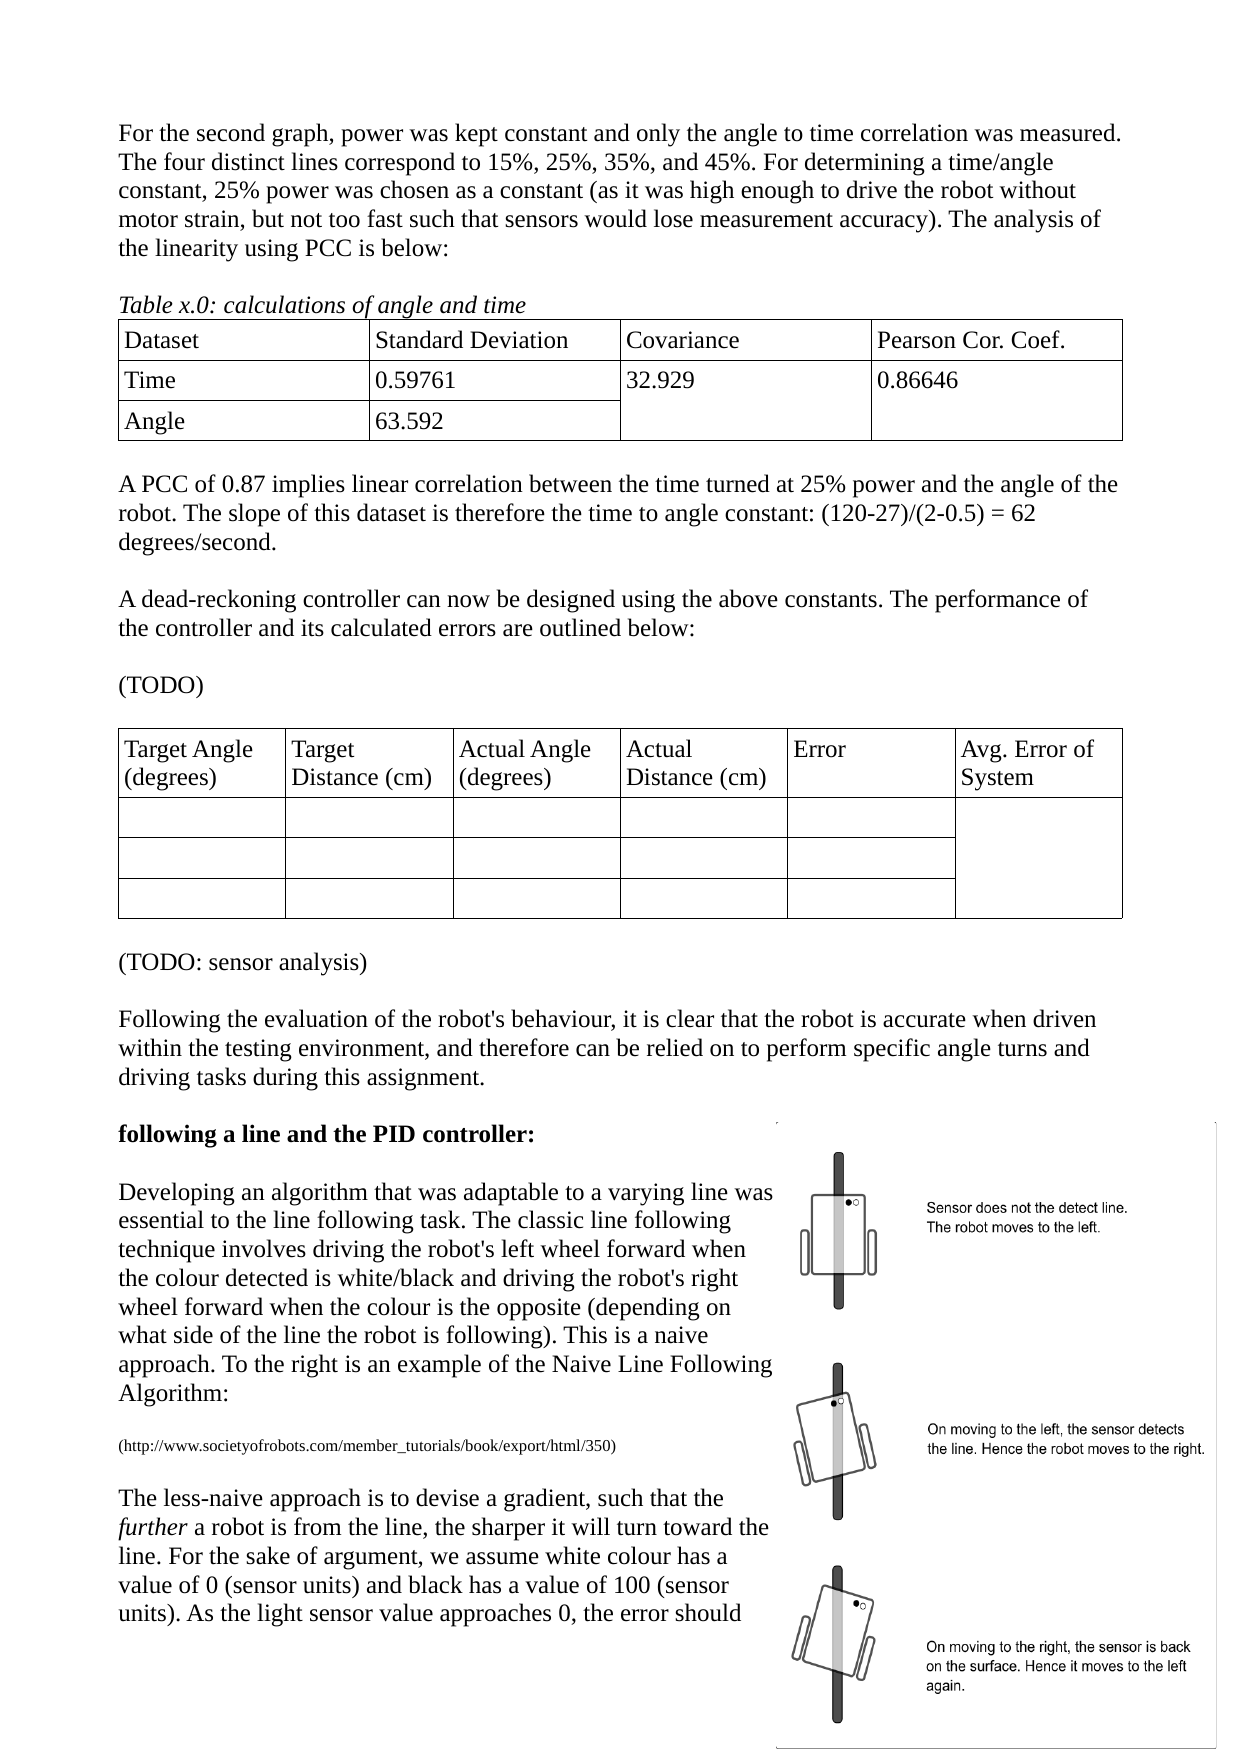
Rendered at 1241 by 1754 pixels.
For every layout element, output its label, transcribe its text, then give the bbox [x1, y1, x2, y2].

table_header Target Angle (degrees) [119, 729, 285, 797]
table_cell [119, 838, 285, 878]
table_cell [119, 879, 285, 918]
table_cell [454, 838, 620, 878]
table_header Actual Angle (degrees) [454, 729, 620, 797]
table_header Avg. Error of System [956, 729, 1122, 797]
text A dead-reckoning controller can now be designed using the above constants. The performance of the controller and its calculated errors are outlined below: [118, 584, 1122, 642]
table_cell [286, 879, 453, 918]
picture [776, 1122, 1217, 1749]
table_cell [788, 838, 955, 878]
text Following the evaluation of the robot's behaviour, it is clear that the robot is accurate when driven within the testing environment, and therefore can be relied on to perform specific angle turns and driving tasks during this assignment. [118, 1004, 1122, 1091]
table_header Dataset [119, 320, 369, 360]
table_header Actual Distance (cm) [621, 729, 787, 797]
table_cell Time [119, 361, 369, 400]
text For the second graph, power was kept constant and only the angle to time correlation was measured. The four distinct lines correspond to 15%, 25%, 35%, and 45%. For determining a time/angle constant, 25% power was chosen as a constant (as it was high enough to drive the robot without motor strain, but not too fast such that sensors would lose measurement accuracy). The analysis of the linearity using PCC is below: [118, 118, 1122, 262]
table_cell [454, 798, 620, 837]
table_cell [454, 879, 620, 918]
table_header Target Distance (cm) [286, 729, 453, 797]
text Developing an algorithm that was adaptable to a varying line was essential to the line following task. The classic line following technique involves driving the robot's left wheel forward when the colour detected is white/black and driving the robot's right wheel forward when the colour is the opposite (depending on what side of the line the robot is following). This is a naive approach. To the right is an example of the Naive Line Following Algorithm: [118, 1177, 776, 1407]
table_header Standard Deviation [370, 320, 620, 360]
table_cell 32.929 [621, 361, 871, 440]
table_cell 0.59761 [370, 361, 620, 400]
table_cell [956, 798, 1122, 918]
text following a line and the PID controller: [118, 1119, 1122, 1148]
table_cell [286, 798, 453, 837]
table_cell [621, 879, 787, 918]
text A PCC of 0.87 implies linear correlation between the time turned at 25% power and the angle of the robot. The slope of this dataset is therefore the time to angle constant: (120-27)/(2-0.5) = 62 degrees/second. [118, 469, 1122, 555]
text (TODO) [118, 670, 1122, 699]
text (TODO: sensor analysis) [118, 947, 1122, 976]
table_header Error [788, 729, 955, 797]
table_cell [621, 798, 787, 837]
table_cell [286, 838, 453, 878]
text Table x.0: calculations of angle and time [118, 291, 1122, 319]
table_cell 63.592 [370, 401, 620, 440]
table_header Covariance [621, 320, 871, 360]
table_cell Angle [119, 401, 369, 440]
table_header Pearson Cor. Coef. [872, 320, 1122, 360]
table_cell [788, 798, 955, 837]
table_cell [788, 879, 955, 918]
table_cell [119, 798, 285, 837]
text (http://www.societyofrobots.com/member_tutorials/book/export/html/350) [118, 1436, 776, 1455]
table_cell 0.86646 [872, 361, 1122, 440]
text The less-naive approach is to devise a gradient, such that the further a robot is from the line, the sharper it will turn toward the line. For the sake of argument, we assume white colour has a value of 0 (sensor units) and black has a value of 100 (sensor units). As the light sensor value approaches 0, the error should [118, 1483, 776, 1627]
table_cell [621, 838, 787, 878]
